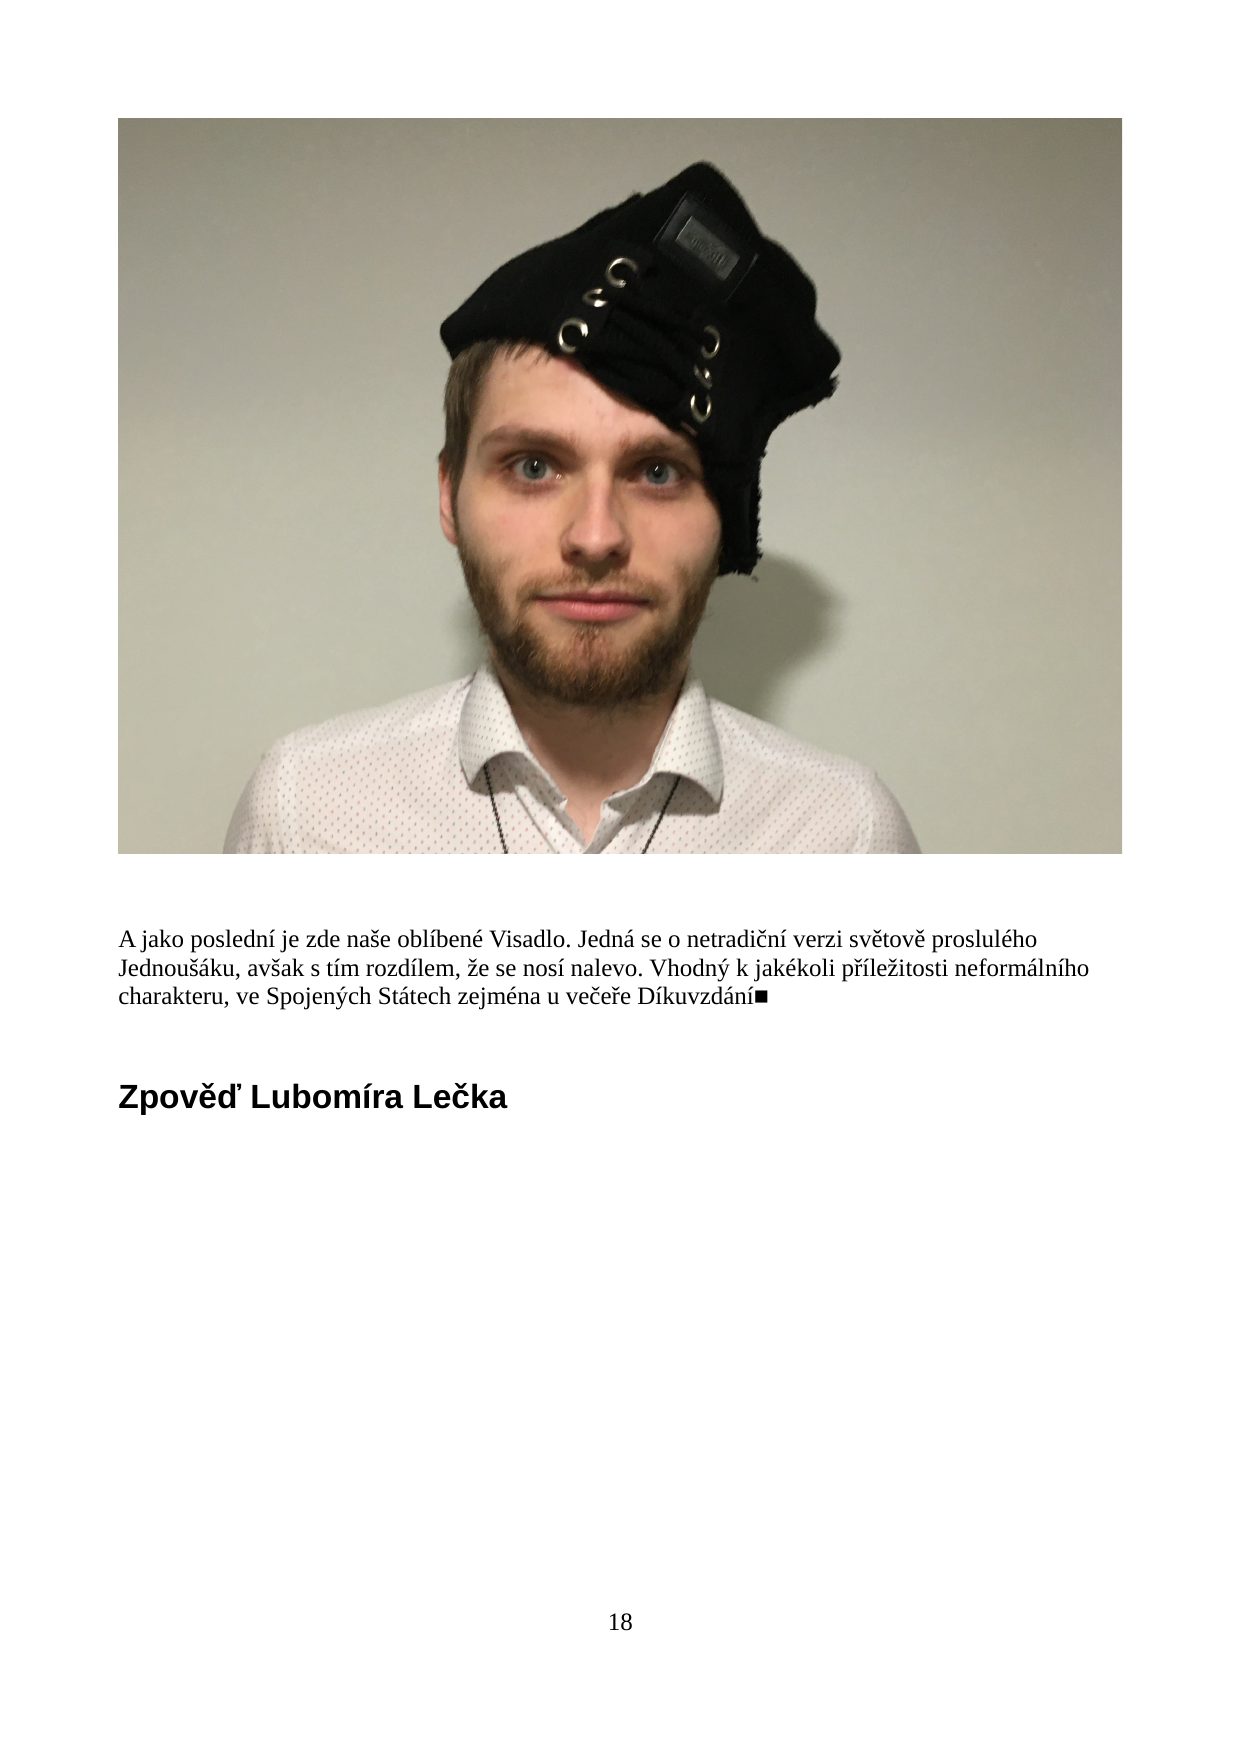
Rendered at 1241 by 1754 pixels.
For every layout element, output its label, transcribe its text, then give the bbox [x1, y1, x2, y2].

subtitle Zpověď Lubomíra Lečka [118, 1076, 1122, 1115]
text A jako poslední je zde naše oblíbené Visadlo. Jedná se o netradiční verzi světově proslulého Jednoušáku, avšak s tím rozdílem, že se nosí nalevo. Vhodný k jakékoli příležitosti neformálního charakteru, ve Spojených Státech zejména u večeře Díkuvzdání■ [118, 924, 1122, 1039]
